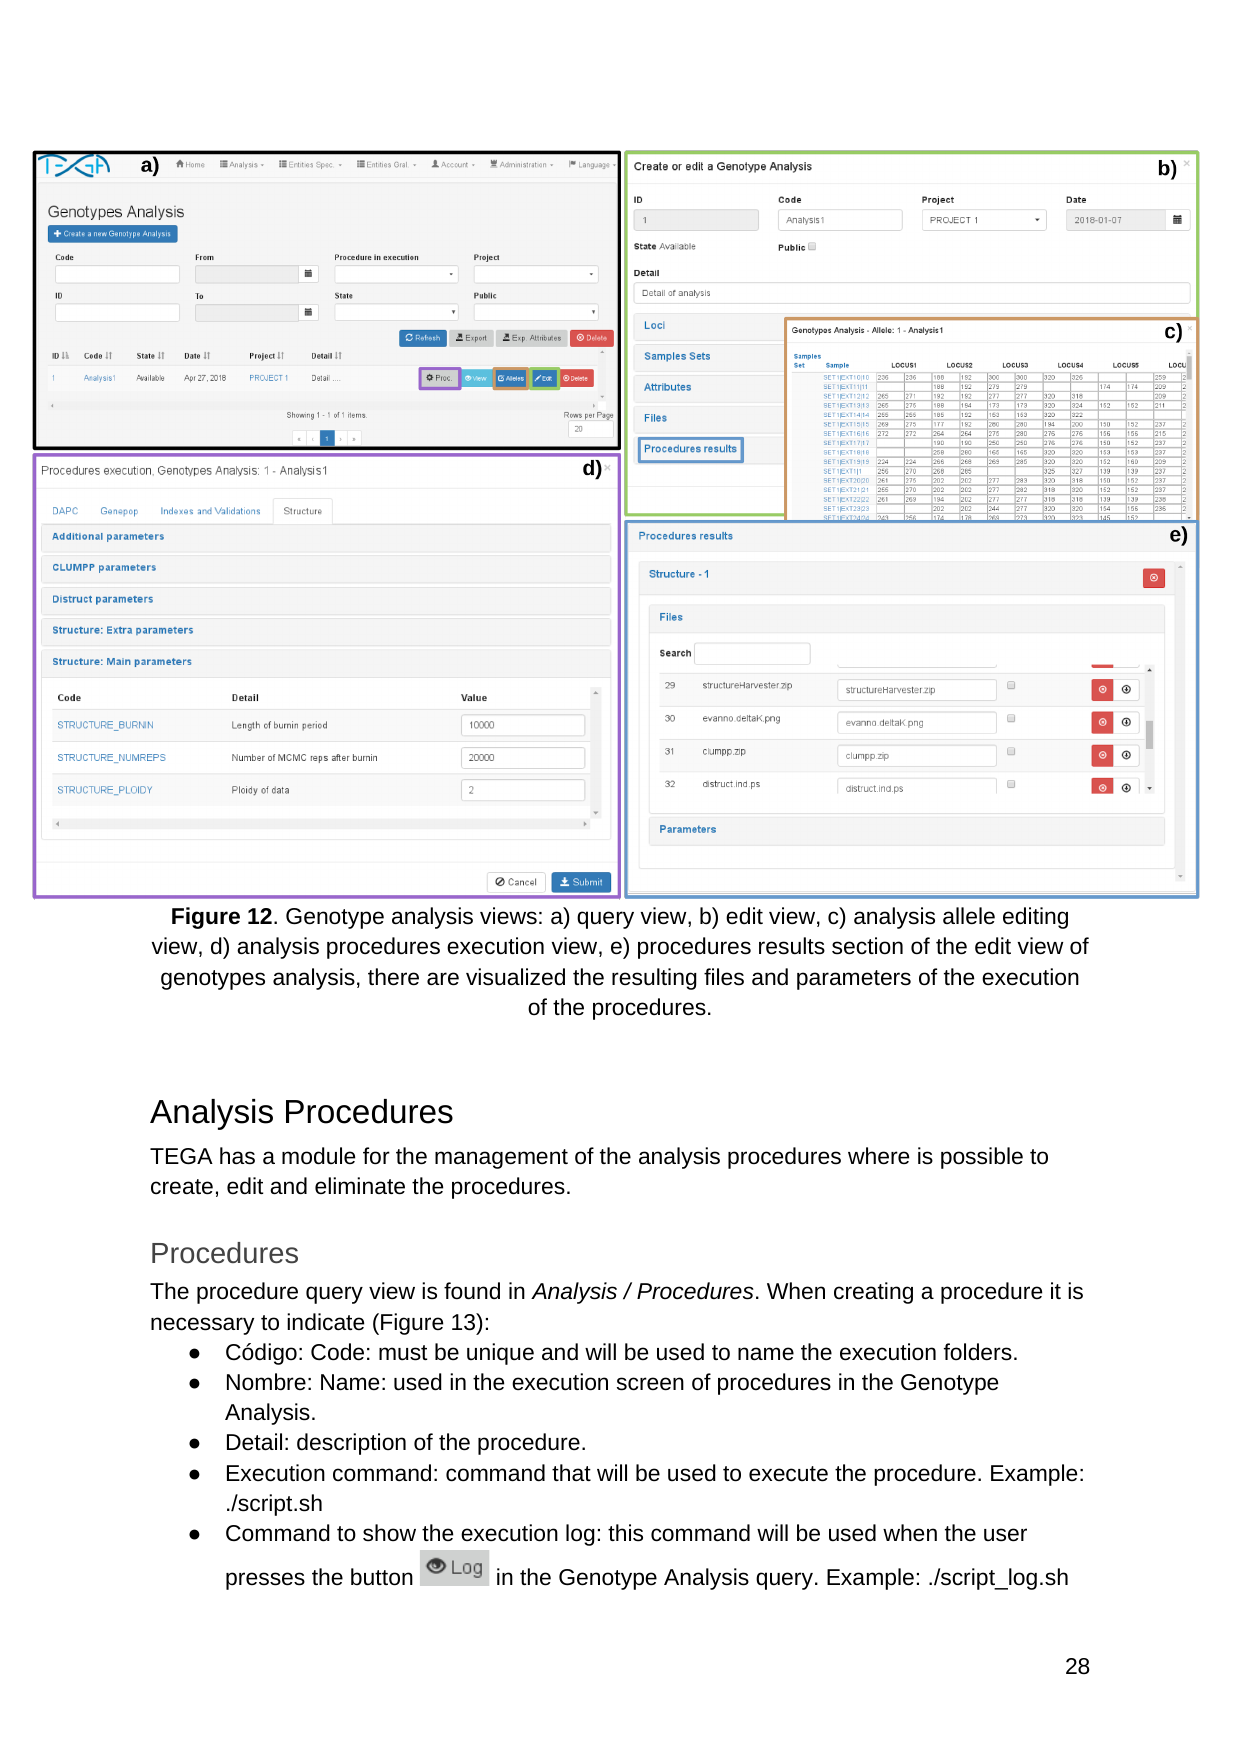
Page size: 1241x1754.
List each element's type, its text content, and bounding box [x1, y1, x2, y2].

text The procedure query view is found in Analysis / Procedures. When creating a procedure it is necessary to indicate (Figure 13): [150, 1278, 1090, 1335]
text Figure 12. Genotype analysis views: a) query view, b) edit view, c) analysis allele editing view, d) analysis procedures execution view, e) procedures results section of the edit view of genotypes analysis, there are visualized the resulting files and parameters of the execution of the procedures. [150, 903, 1090, 1020]
list Nombre: Name: used in the execution screen of procedures in the Genotype Analysis. [187, 1369, 1090, 1425]
picture [419, 1550, 490, 1586]
subtitle Procedures [150, 1236, 1090, 1270]
list Código: Code: must be unique and will be used to name the execution folders. [187, 1339, 1090, 1365]
list Detail: description of the procedure. [187, 1429, 1090, 1456]
subtitle Analysis Procedures [150, 1092, 1090, 1130]
text TEGA has a module for the management of the analysis procedures where is possible to create, edit and eliminate the procedures. [150, 1143, 1090, 1199]
list Command to show the execution log: this command will be used when the user presses the button in the Genotype Analysis query. Example: ./script_log.sh [187, 1520, 1090, 1590]
list Execution command: command that will be used to execute the procedure. Example: ./script.sh [187, 1459, 1090, 1516]
picture [32, 150, 1204, 900]
